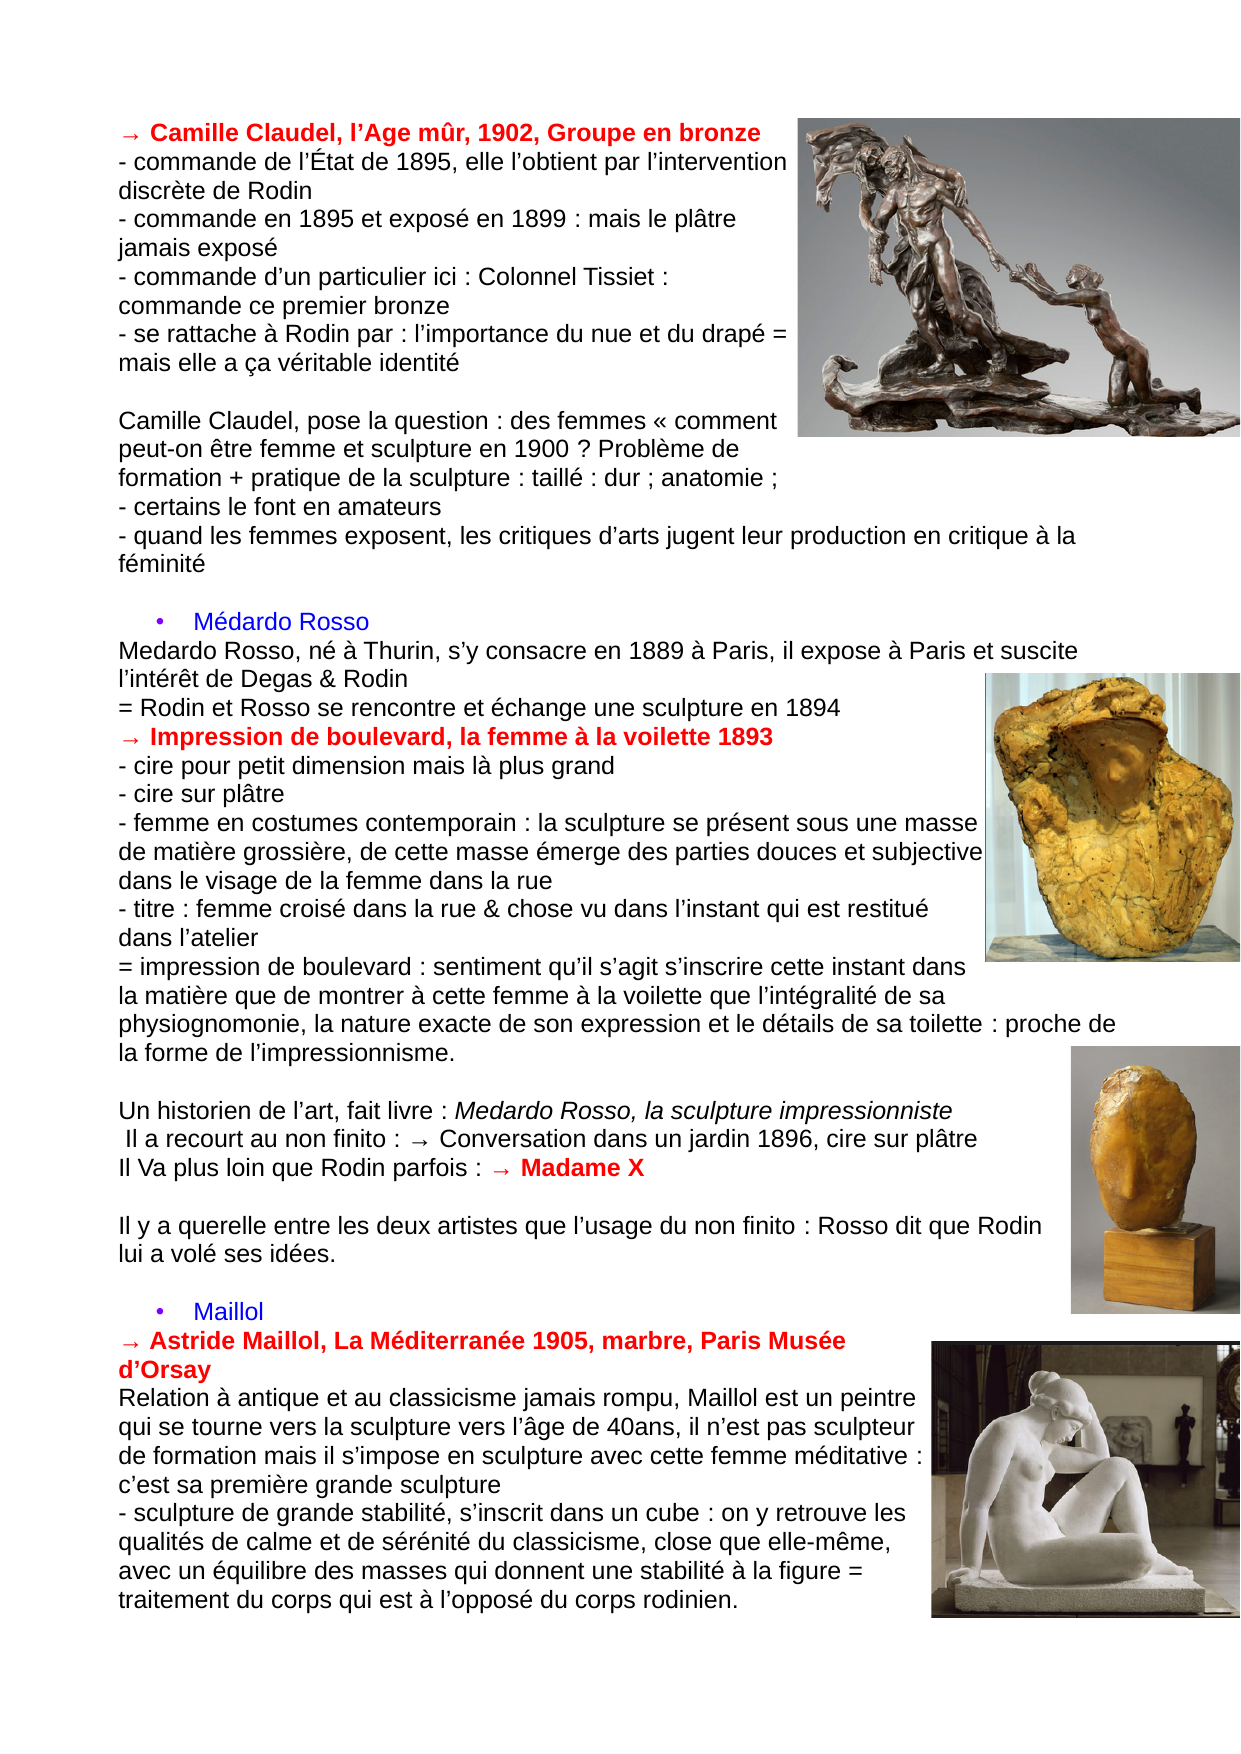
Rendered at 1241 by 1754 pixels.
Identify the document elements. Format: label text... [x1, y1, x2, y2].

text - certains le font en amateurs [118, 492, 1122, 521]
text Il a recourt au non finito : → Conversation dans un jardin 1896, cire sur plâtre [118, 1124, 1070, 1153]
text → Camille Claudel, l’Age mûr, 1902, Groupe en bronze [118, 118, 797, 147]
list Médardo Rosso [156, 607, 1122, 636]
text Medardo Rosso, né à Thurin, s’y consacre en 1889 à Paris, il expose à Paris et suscite l’intérêt de Degas & Rodin [118, 636, 1122, 693]
text → Astride Maillol, La Méditerranée 1905, marbre, Paris Musée d’Orsay [118, 1326, 1122, 1383]
picture [797, 118, 1241, 437]
text Il y a querelle entre les deux artistes que l’usage du non finito : Rosso dit que Rodin lui a volé ses idées. [118, 1211, 1070, 1268]
text Il Va plus loin que Rodin parfois : → Madame X [118, 1153, 1070, 1182]
text - commande en 1895 et exposé en 1899 : mais le plâtre jamais exposé [118, 204, 797, 262]
text → Impression de boulevard, la femme à la voilette 1893 [118, 722, 985, 751]
text - cire sur plâtre [118, 779, 985, 808]
text Un historien de l’art, fait livre : Medardo Rosso, la sculpture impressionniste [118, 1096, 1070, 1124]
text - femme en costumes contemporain : la sculpture se présent sous une masse de matière grossière, de cette masse émerge des parties douces et subjective dans le visage de la femme dans la rue [118, 808, 985, 894]
picture [985, 673, 1241, 962]
text - se rattache à Rodin par : l’importance du nue et du drapé = mais elle a ça véritable identité [118, 319, 797, 377]
list Maillol [156, 1297, 1122, 1326]
picture [1070, 1046, 1241, 1314]
text - cire pour petit dimension mais là plus grand [118, 751, 985, 779]
text Camille Claudel, pose la question : des femmes « comment peut-on être femme et sculpture en 1900 ? Problème de formation + pratique de la sculpture : taillé : dur ; anatomie ; [118, 406, 1122, 492]
text - commande de l’État de 1895, elle l’obtient par l’intervention discrète de Rodin [118, 147, 797, 204]
text - titre : femme croisé dans la rue & chose vu dans l’instant qui est restitué dans l’atelier [118, 894, 985, 952]
text = Rodin et Rosso se rencontre et échange une sculpture en 1894 [118, 693, 985, 722]
text - sculpture de grande stabilité, s’inscrit dans un cube : on y retrouve les qualités de calme et de sérénité du classicisme, close que elle-même, avec un équilibre des masses qui donnent une stabilité à la figure = traitement du corps qui est à l’opposé du corps rodinien. [118, 1498, 931, 1613]
text - quand les femmes exposent, les critiques d’arts jugent leur production en critique à la féminité [118, 521, 1122, 578]
text - commande d’un particulier ici : Colonnel Tissiet : commande ce premier bronze [118, 262, 797, 319]
text = impression de boulevard : sentiment qu’il s’agit s’inscrire cette instant dans la matière que de montrer à cette femme à la voilette que l’intégralité de sa physiognomonie, la nature exacte de son expression et le détails de sa toilette : proche de la forme de l’impressionnisme. [118, 952, 1122, 1067]
picture [931, 1341, 1240, 1618]
text Relation à antique et au classicisme jamais rompu, Maillol est un peintre qui se tourne vers la sculpture vers l’âge de 40ans, il n’est pas sculpteur de formation mais il s’impose en sculpture avec cette femme méditative : c’est sa première grande sculpture [118, 1383, 931, 1498]
